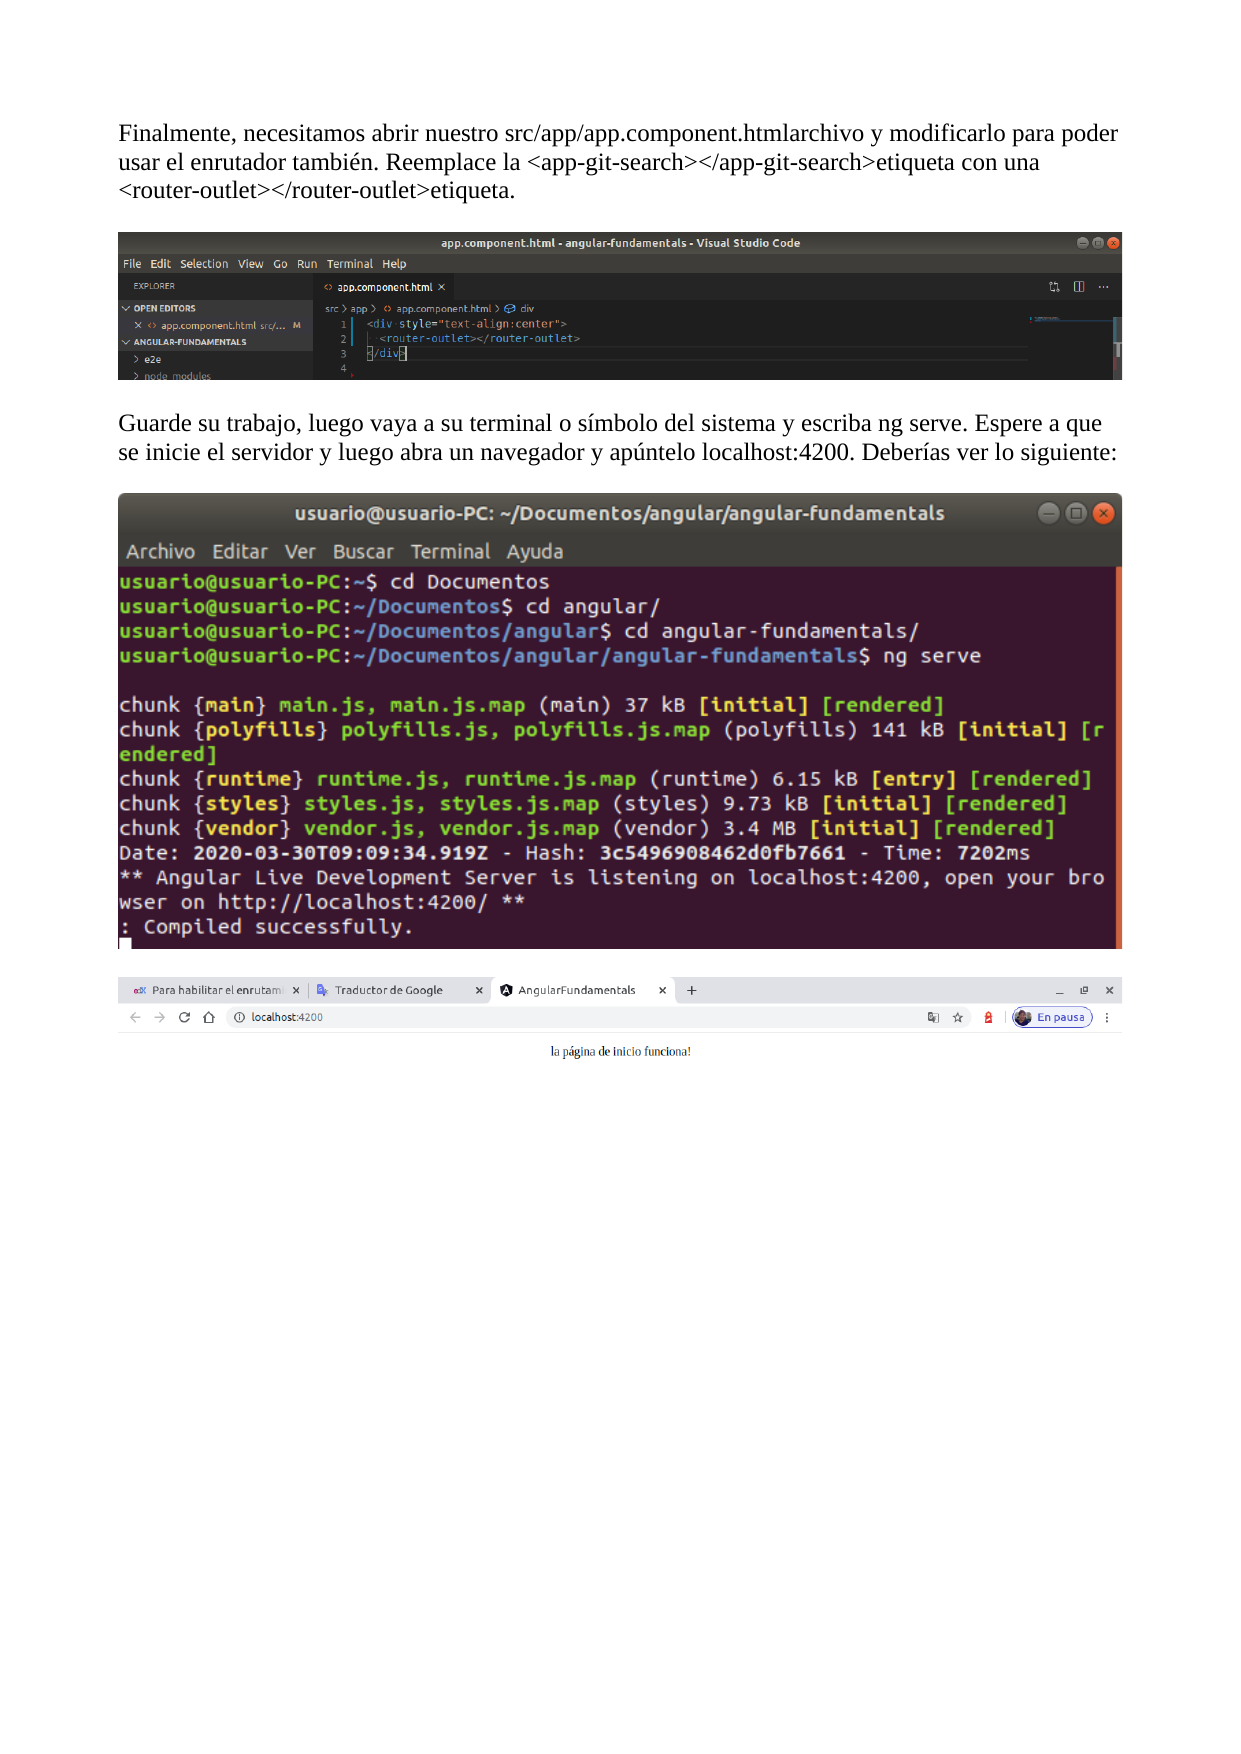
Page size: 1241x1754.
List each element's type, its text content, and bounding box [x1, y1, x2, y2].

text Finalmente, necesitamos abrir nuestro src/app/app.component.htmlarchivo y modificarlo para poder usar el enrutador también. Reemplace la <app-git-search></app-git-search>etiqueta con una <router-outlet></router-outlet>etiqueta. [118, 118, 1122, 204]
text Guarde su trabajo, luego vaya a su terminal o símbolo del sistema y escriba ng serve. Espere a que se inicie el servidor y luego abra un navegador y apúntelo localhost:4200. Deberías ver lo siguiente: [118, 408, 1122, 465]
picture [118, 493, 1123, 949]
picture [118, 977, 1123, 1545]
